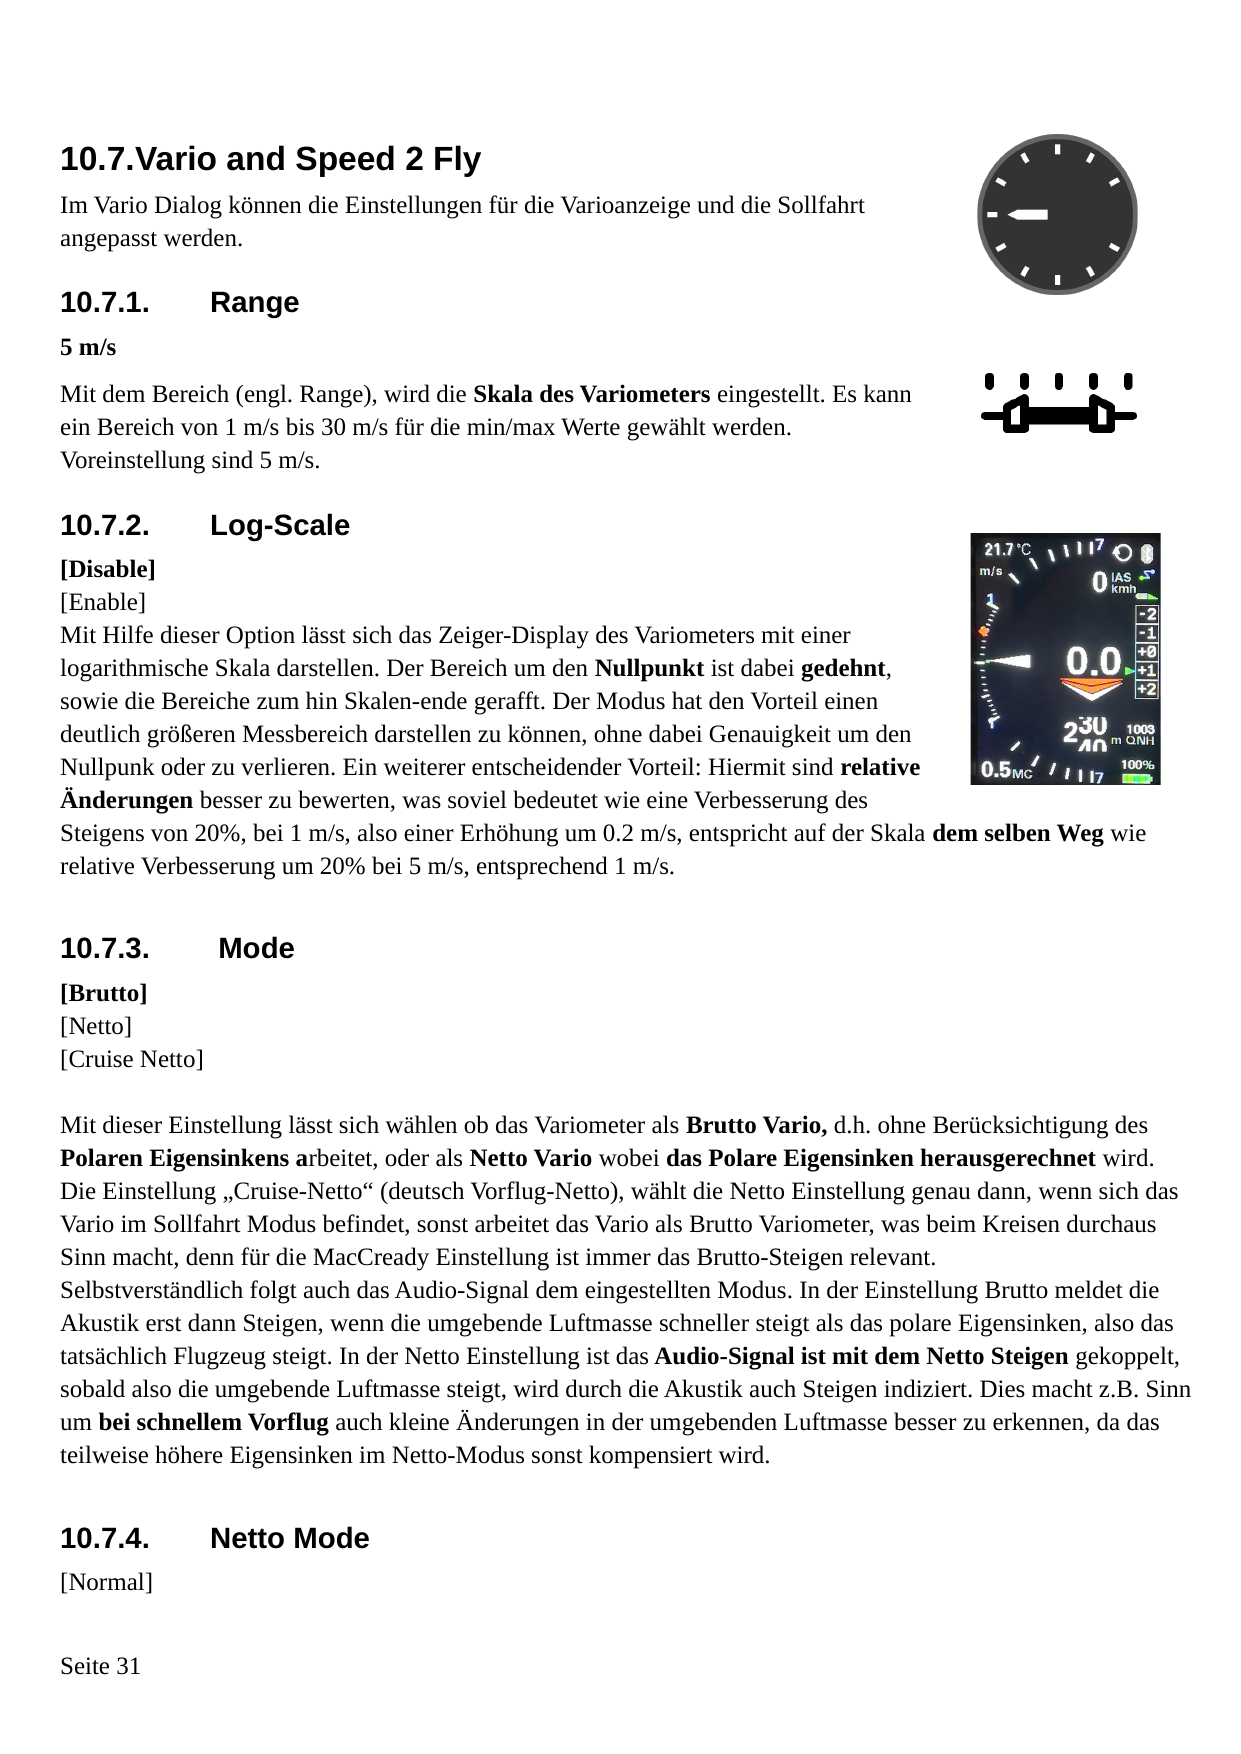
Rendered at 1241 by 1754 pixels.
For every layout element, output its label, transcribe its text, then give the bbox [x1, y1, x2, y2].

text [Cruise Netto] [60, 1044, 1207, 1072]
text Mit dieser Einstellung lässt sich wählen ob das Variometer als Brutto Vario, d.h. ohne Berücksichtigung des Polaren Eigensinkens arbeitet, oder als Netto Vario wobei das Polare Eigensinken herausgerechnet wird. [60, 1110, 1207, 1172]
picture [977, 134, 1138, 295]
subtitle [1138, 139, 1207, 178]
text [Disable] [60, 554, 970, 582]
text [1161, 587, 1207, 615]
text [Netto] [60, 1011, 1207, 1039]
subtitle Vario and Speed 2 Fly [60, 139, 977, 178]
text 5 m/s [60, 332, 972, 360]
text Die Einstellung „Cruise-Netto“ (deutsch Vorflug-Netto), wählt die Netto Einstellung genau dann, wenn sich das Vario im Sollfahrt Modus befindet, sonst arbeitet das Vario als Brutto Variometer, was beim Kreisen durchaus Sinn macht, denn für die MacCready Einstellung ist immer das Brutto-Steigen relevant. [60, 1176, 1207, 1271]
text Im Vario Dialog können die Einstellungen für die Varioanzeige und die Sollfahrt angepasst werden. [60, 190, 977, 252]
text [Normal] [60, 1567, 1207, 1596]
text [1138, 190, 1207, 252]
text [1145, 332, 1207, 360]
picture [970, 533, 1161, 785]
text Selbstverständlich folgt auch das Audio-Signal dem eingestellten Modus. In der Einstellung Brutto meldet die Akustik erst dann Steigen, wenn die umgebende Luftmasse schneller steigt als das polare Eigensinken, also das tatsächlich Flugzeug steigt. In der Netto Einstellung ist das Audio-Signal ist mit dem Netto Steigen gekoppelt, sobald also die umgebende Luftmasse steigt, wird durch die Akustik auch Steigen indiziert. Dies macht z.B. Sinn um bei schnellem Vorflug auch kleine Änderungen in der umgebenden Luftmasse besser zu erkennen, da das teilweise höhere Eigensinken im Netto-Modus sonst kompensiert wird. [60, 1275, 1207, 1469]
subtitle Mode [60, 931, 1207, 965]
subtitle Netto Mode [60, 1521, 1207, 1554]
text [1161, 554, 1207, 582]
subtitle Range [60, 285, 1207, 319]
text [1145, 379, 1207, 474]
text Mit Hilfe dieser Option lässt sich das Zeiger-Display des Variometers mit einer logarithmische Skala darstellen. Der Bereich um den Nullpunkt ist dabei gedehnt, sowie die Bereiche zum hin Skalen-ende gerafft. Der Modus hat den Vorteil einen deutlich größeren Messbereich darstellen zu können, ohne dabei Genauigkeit um den Nullpunk oder zu verlieren. Ein weiterer entscheidender Vorteil: Hiermit sind relative Änderungen besser zu bewerten, was soviel bedeutet wie eine Verbesserung des Steigens von 20%, bei 1 m/s, also einer Erhöhung um 0.2 m/s, entspricht auf der Skala dem selben Weg wie relative Verbesserung um 20% bei 5 m/s, entsprechend 1 m/s. [60, 620, 1207, 879]
text [Enable] [60, 587, 970, 615]
text Mit dem Bereich (engl. Range), wird die Skala des Variometers eingestellt. Es kann ein Bereich von 1 m/s bis 30 m/s für die min/max Werte gewählt werden. Voreinstellung sind 5 m/s. [60, 379, 972, 474]
subtitle Log-Scale [60, 507, 1207, 541]
text [Brutto] [60, 978, 1207, 1006]
picture [972, 316, 1145, 489]
